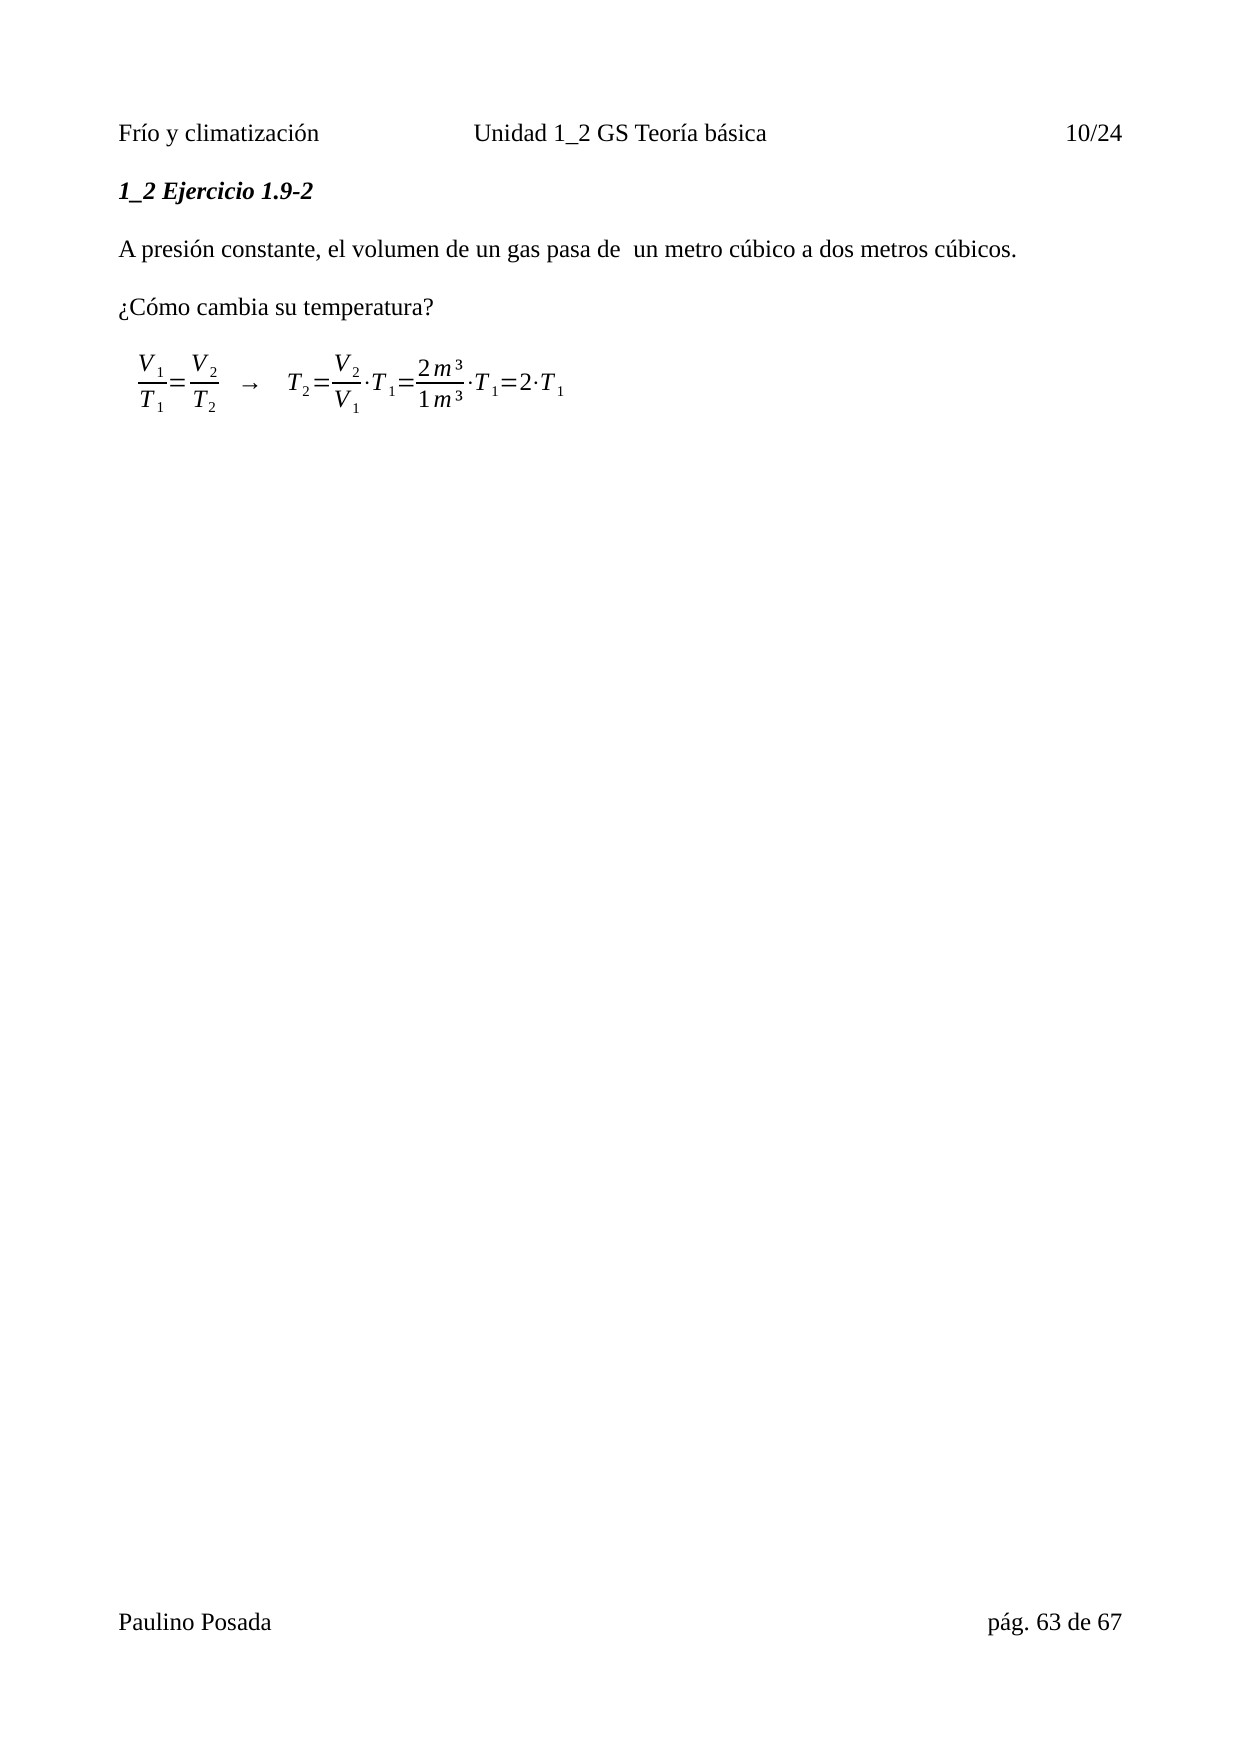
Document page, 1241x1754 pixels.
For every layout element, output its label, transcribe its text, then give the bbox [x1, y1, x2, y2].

text → [118, 349, 1122, 416]
text ¿Cómo cambia su temperatura? [118, 292, 1122, 321]
text 1_2 Ejercicio 1.9-2 [118, 176, 1122, 205]
text A presión constante, el volumen de un gas pasa de un metro cúbico a dos metros cúbicos. [118, 234, 1122, 263]
